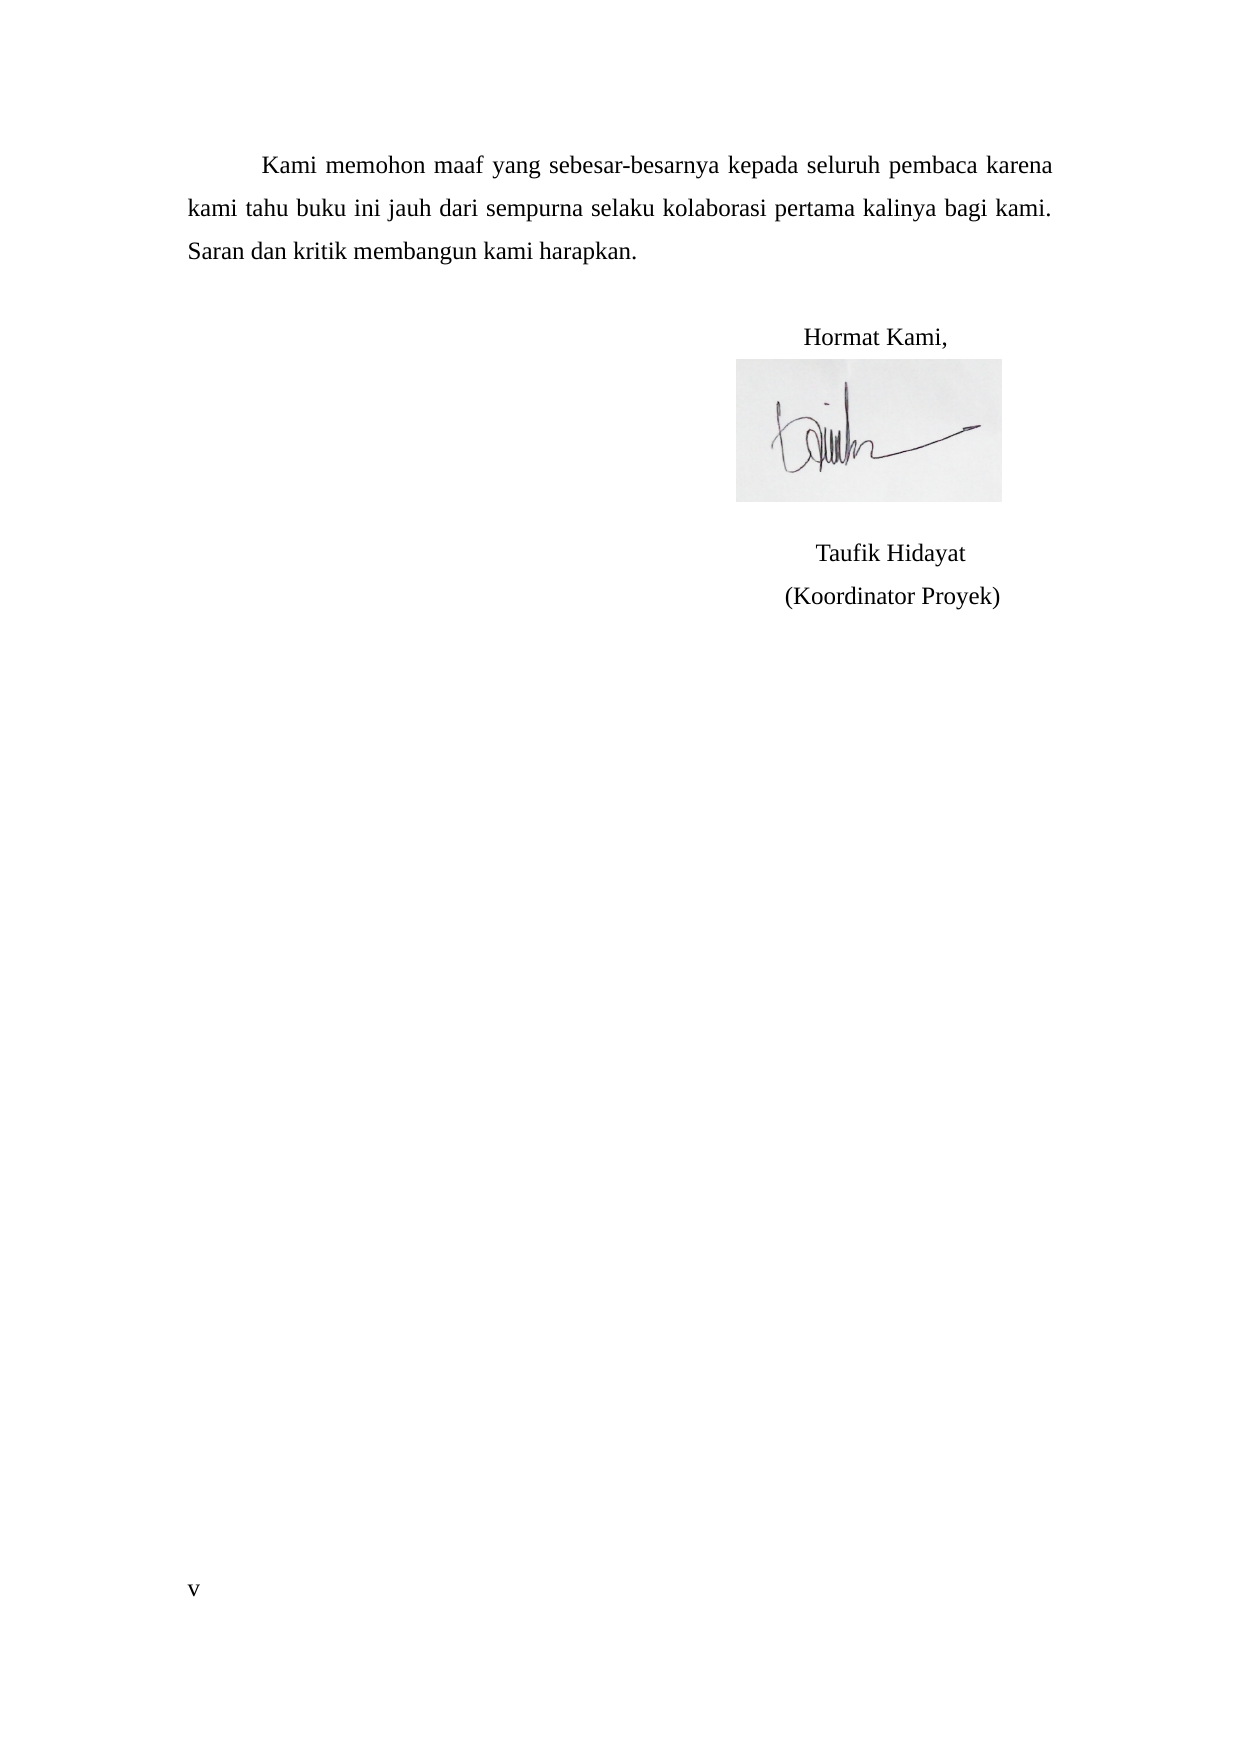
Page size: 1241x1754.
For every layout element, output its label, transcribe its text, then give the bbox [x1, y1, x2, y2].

text Taufik Hidayat [187, 538, 1053, 567]
text (Koordinator Proyek) [187, 581, 1053, 610]
text Hormat Kami, [187, 322, 1053, 351]
picture [736, 359, 1002, 502]
text Kami memohon maaf yang sebesar-besarnya kepada seluruh pembaca karena kami tahu buku ini jauh dari sempurna selaku kolaborasi pertama kalinya bagi kami. Saran dan kritik membangun kami harapkan. [187, 150, 1053, 265]
